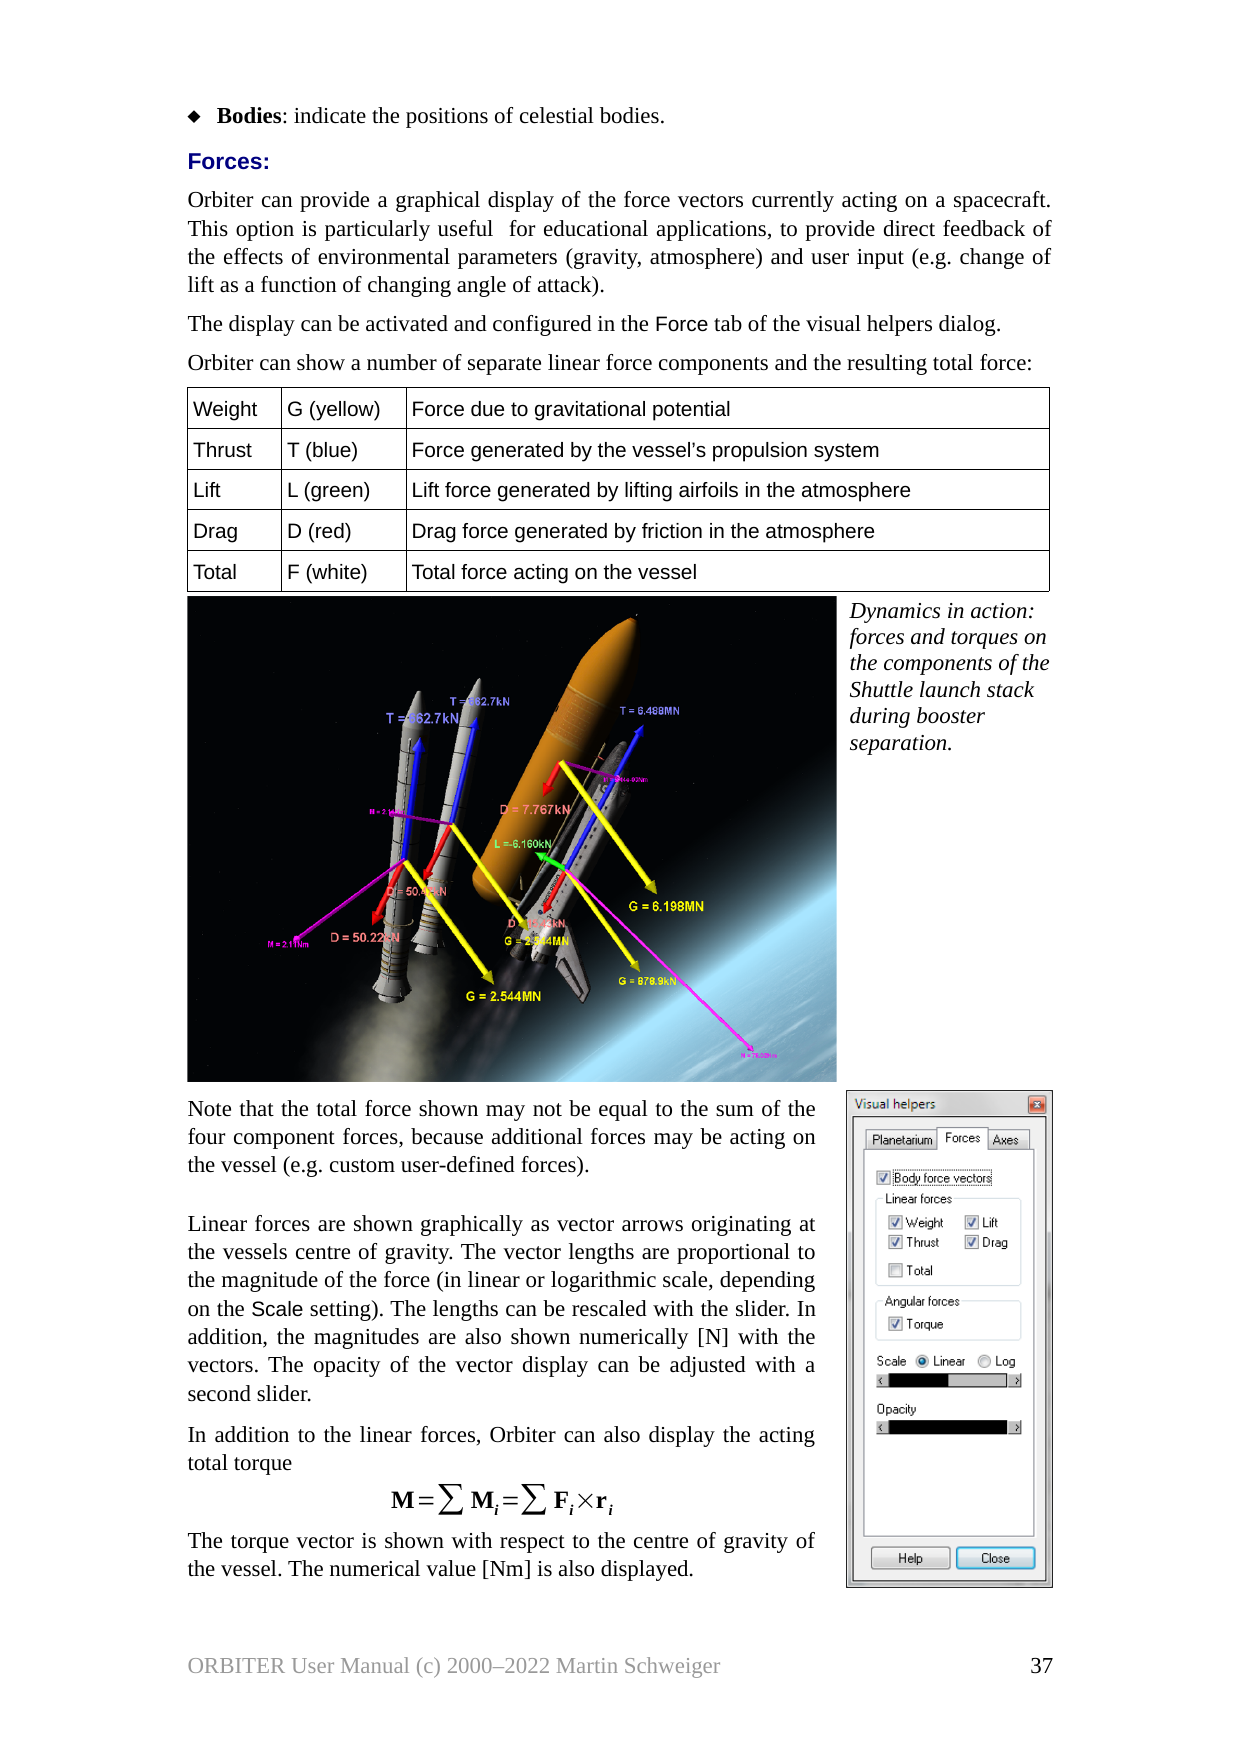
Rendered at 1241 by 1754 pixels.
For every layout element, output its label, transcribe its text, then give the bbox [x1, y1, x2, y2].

text The torque vector is shown with respect to the centre of gravity of the vessel. The numerical value [Nm] is also displayed. [187, 1526, 846, 1582]
text Orbiter can show a number of separate linear force components and the resulting total force: [187, 348, 1053, 376]
subtitle Forces: [187, 148, 1053, 174]
table_cell Total force acting on the vessel [407, 551, 1049, 591]
table_cell T (blue) [282, 429, 406, 468]
table_cell L (green) [282, 470, 406, 509]
text Linear forces are shown graphically as vector arrows originating at the vessels centre of gravity. The vector lengths are proportional to the magnitude of the force (in linear or logarithmic scale, depending on the Scale setting). The lengths can be rescaled with the slider. In addition, the magnitudes are also shown numerically [N] with the vectors. The opacity of the vector display can be adjusted with a second slider. [187, 1209, 846, 1407]
table_cell Drag force generated by friction in the atmosphere [407, 510, 1049, 550]
list Bodies: indicate the positions of celestial bodies. [187, 100, 1053, 129]
table_cell Force generated by the vessel’s propulsion system [407, 429, 1049, 468]
picture [187, 596, 837, 1082]
table_cell Lift force generated by lifting airfoils in the atmosphere [407, 470, 1049, 509]
table_cell F (white) [282, 551, 406, 591]
text Note that the total force shown may not be equal to the sum of the four component forces, because additional forces may be acting on the vessel (e.g. custom user-defined forces). [187, 609, 1053, 1178]
table_cell Lift [188, 470, 281, 509]
text In addition to the linear forces, Orbiter can also display the acting total torque [187, 1419, 846, 1476]
table_cell D (red) [282, 510, 406, 550]
text Orbiter can provide a graphical display of the force vectors currently acting on a spacecraft. This option is particularly useful for educational applications, to provide direct feedback of the effects of environmental parameters (gravity, atmosphere) and user input (e.g. change of lift as a function of changing angle of attack). [187, 185, 1053, 298]
table_header Weight [188, 388, 281, 428]
table_header Force due to gravitational potential [407, 388, 1049, 428]
table_header G (yellow) [282, 388, 406, 428]
table_cell Drag [188, 510, 281, 550]
text The display can be activated and configured in the Force tab of the visual helpers dialog. [187, 309, 1053, 337]
table_cell Thrust [188, 429, 281, 468]
picture [846, 1090, 1053, 1588]
table_cell Total [188, 551, 281, 591]
